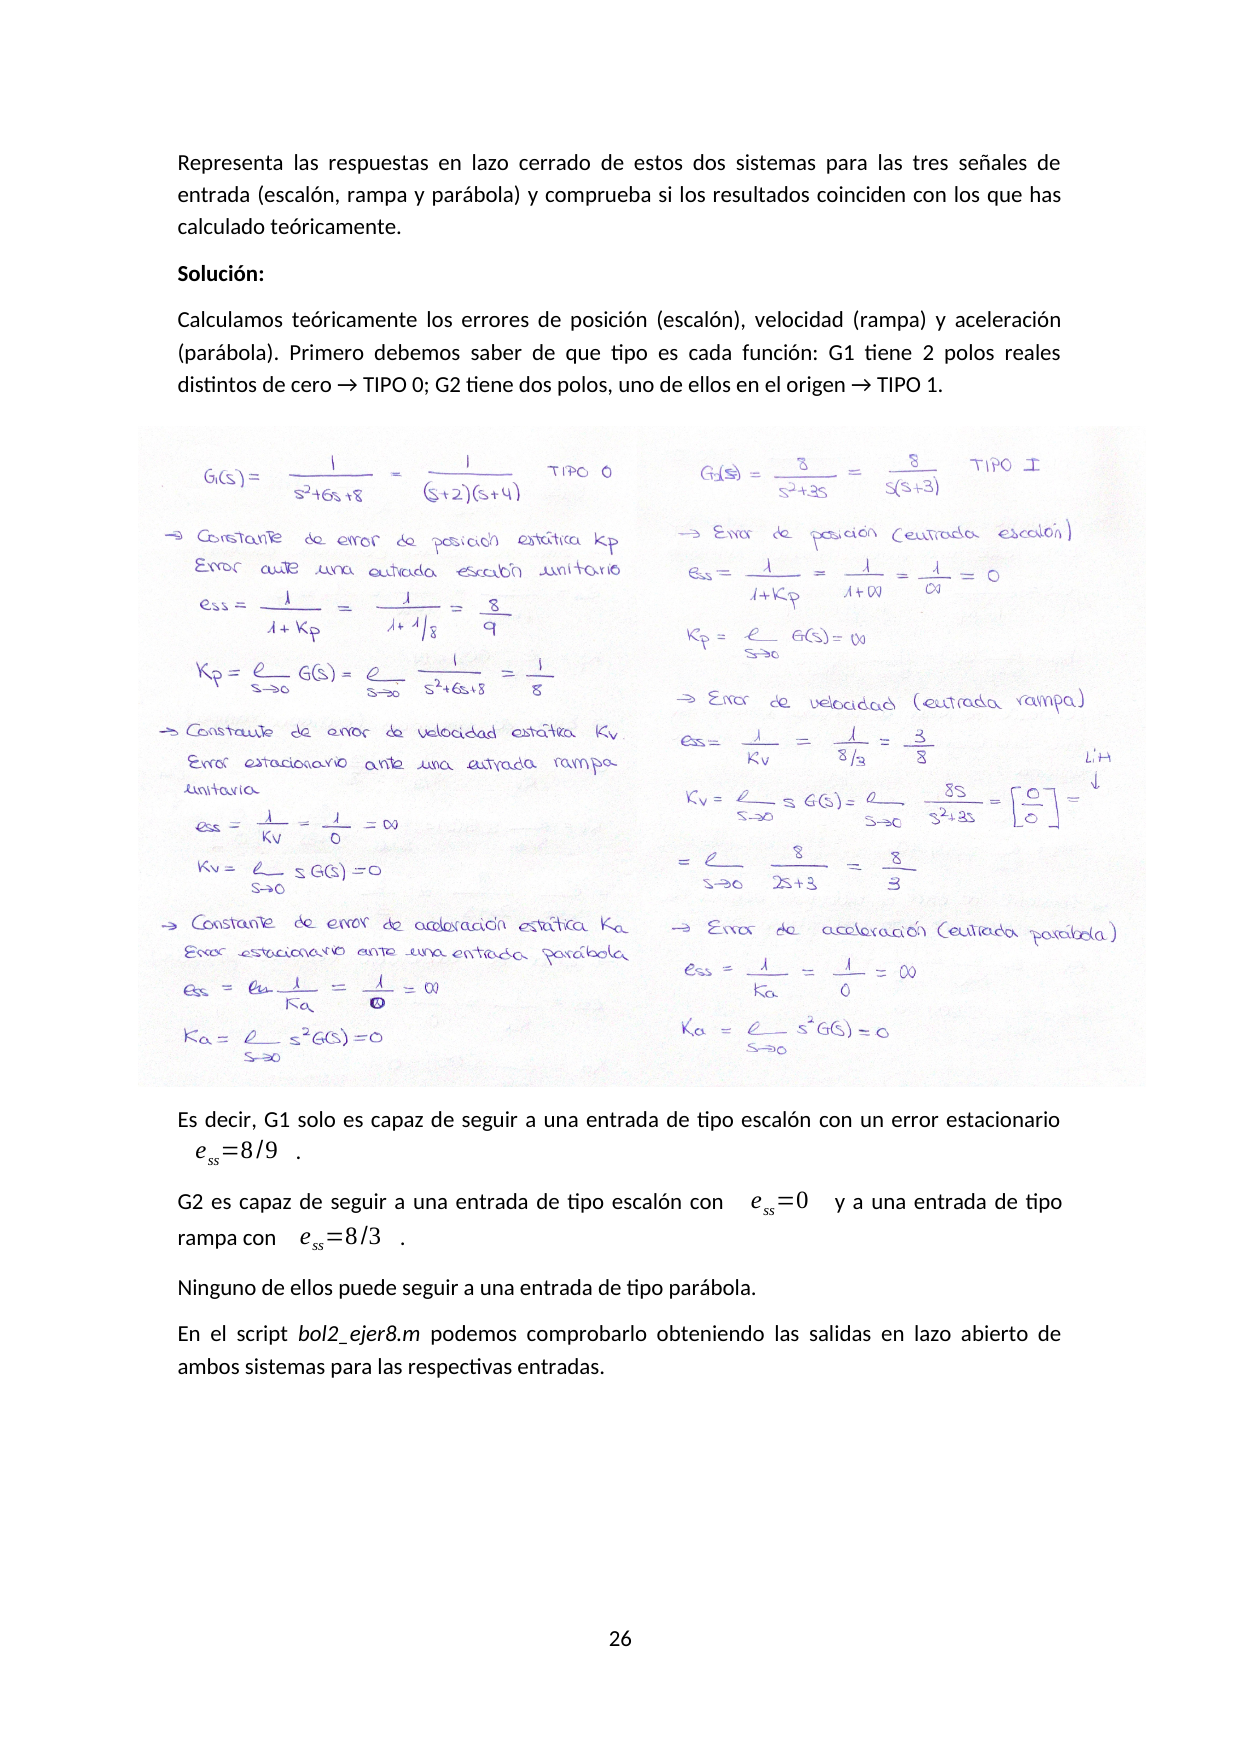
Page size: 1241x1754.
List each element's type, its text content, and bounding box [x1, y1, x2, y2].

text Ninguno de ellos puede seguir a una entrada de tipo parábola. [177, 1273, 1063, 1301]
text G2 es capaz de seguir a una entrada de tipo escalón con y a una entrada de tipo rampa con . [177, 1187, 1063, 1254]
text Solución: [177, 259, 1063, 287]
text En el script bol2_ejer8.m podemos comprobarlo obteniendo las salidas en lazo abierto de ambos sistemas para las respectivas entradas. [177, 1319, 1063, 1380]
text Es decir, G1 solo es capaz de seguir a una entrada de tipo escalón con un error estacionario . [177, 1087, 1063, 1168]
text Calculamos teóricamente los errores de posición (escalón), velocidad (rampa) y aceleración (parábola). Primero debemos saber de que tipo es cada función: G1 tiene 2 polos reales distintos de cero → TIPO 0; G2 tiene dos polos, uno de ellos en el origen → TIPO 1. [177, 306, 1063, 398]
picture [138, 426, 1146, 1087]
text Representa las respuestas en lazo cerrado de estos dos sistemas para las tres señales de entrada (escalón, rampa y parábola) y comprueba si los resultados coinciden con los que has calculado teóricamente. [177, 148, 1063, 240]
text [177, 417, 1063, 426]
